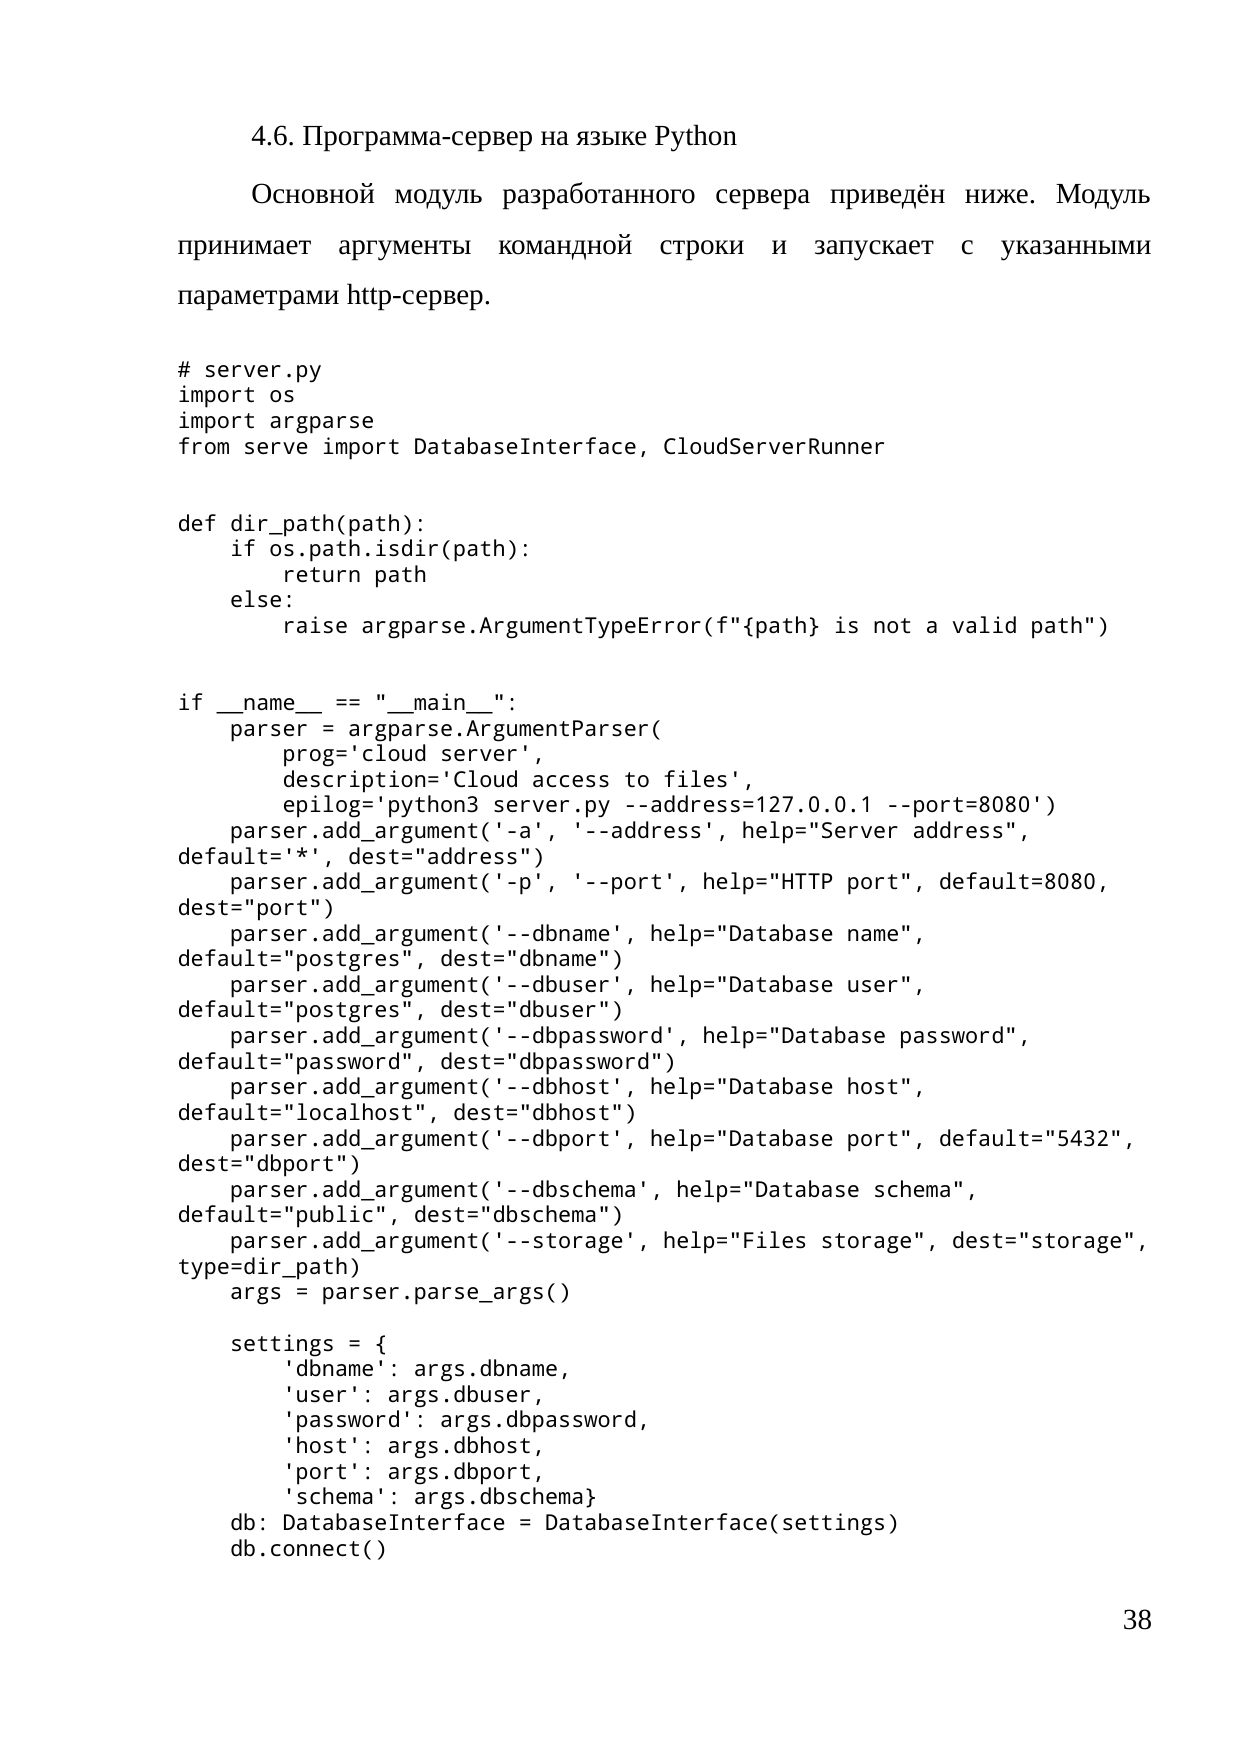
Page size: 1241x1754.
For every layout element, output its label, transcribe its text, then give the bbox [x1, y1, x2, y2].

text return path [177, 562, 1152, 587]
text import os [177, 382, 1152, 408]
text parser.add_argument('-a', '--address', help="Server address", default='*', dest="address") [177, 818, 1152, 869]
text args = parser.parse_args() [177, 1279, 1152, 1305]
text parser.add_argument('--dbpassword', help="Database password", default="password", dest="dbpassword") [177, 1023, 1152, 1074]
text epilog='python3 server.py --address=127.0.0.1 --port=8080') [177, 792, 1152, 818]
text 'host': args.dbhost, [177, 1433, 1152, 1459]
text parser.add_argument('--dbuser', help="Database user", default="postgres", dest="dbuser") [177, 972, 1152, 1023]
text import argparse [177, 408, 1152, 434]
text parser.add_argument('--dbname', help="Database name", default="postgres", dest="dbname") [177, 921, 1152, 972]
text parser.add_argument('--dbport', help="Database port", default="5432", dest="dbport") [177, 1126, 1152, 1177]
text db.connect() [177, 1536, 1152, 1561]
text prog='cloud server', [177, 741, 1152, 767]
subtitle 4.6. Программа-сервер на языке Python [177, 118, 1152, 152]
text 'port': args.dbport, [177, 1459, 1152, 1484]
text from serve import DatabaseInterface, CloudServerRunner [177, 434, 1152, 459]
text parser.add_argument('-p', '--port', help="HTTP port", default=8080, dest="port") [177, 869, 1152, 921]
text 'user': args.dbuser, [177, 1382, 1152, 1407]
text raise argparse.ArgumentTypeError(f"{path} is not a valid path") [177, 613, 1152, 639]
text settings = { [177, 1331, 1152, 1356]
text 'dbname': args.dbname, [177, 1356, 1152, 1382]
text db: DatabaseInterface = DatabaseInterface(settings) [177, 1510, 1152, 1536]
text parser = argparse.ArgumentParser( [177, 716, 1152, 741]
text 'password': args.dbpassword, [177, 1407, 1152, 1433]
text else: [177, 587, 1152, 613]
text description='Cloud access to files', [177, 767, 1152, 792]
text if __name__ == "__main__": [177, 690, 1152, 716]
text Основной модуль разработанного сервера приведён ниже. Модуль принимает аргументы командной строки и запускает с указанными параметрами http-сервер. [177, 176, 1152, 311]
text parser.add_argument('--storage', help="Files storage", dest="storage", type=dir_path) [177, 1228, 1152, 1279]
text if os.path.isdir(path): [177, 536, 1152, 562]
text 'schema': args.dbschema} [177, 1484, 1152, 1510]
text # server.py [177, 357, 1152, 382]
text def dir_path(path): [177, 511, 1152, 536]
text parser.add_argument('--dbhost', help="Database host", default="localhost", dest="dbhost") [177, 1074, 1152, 1126]
text parser.add_argument('--dbschema', help="Database schema", default="public", dest="dbschema") [177, 1177, 1152, 1228]
